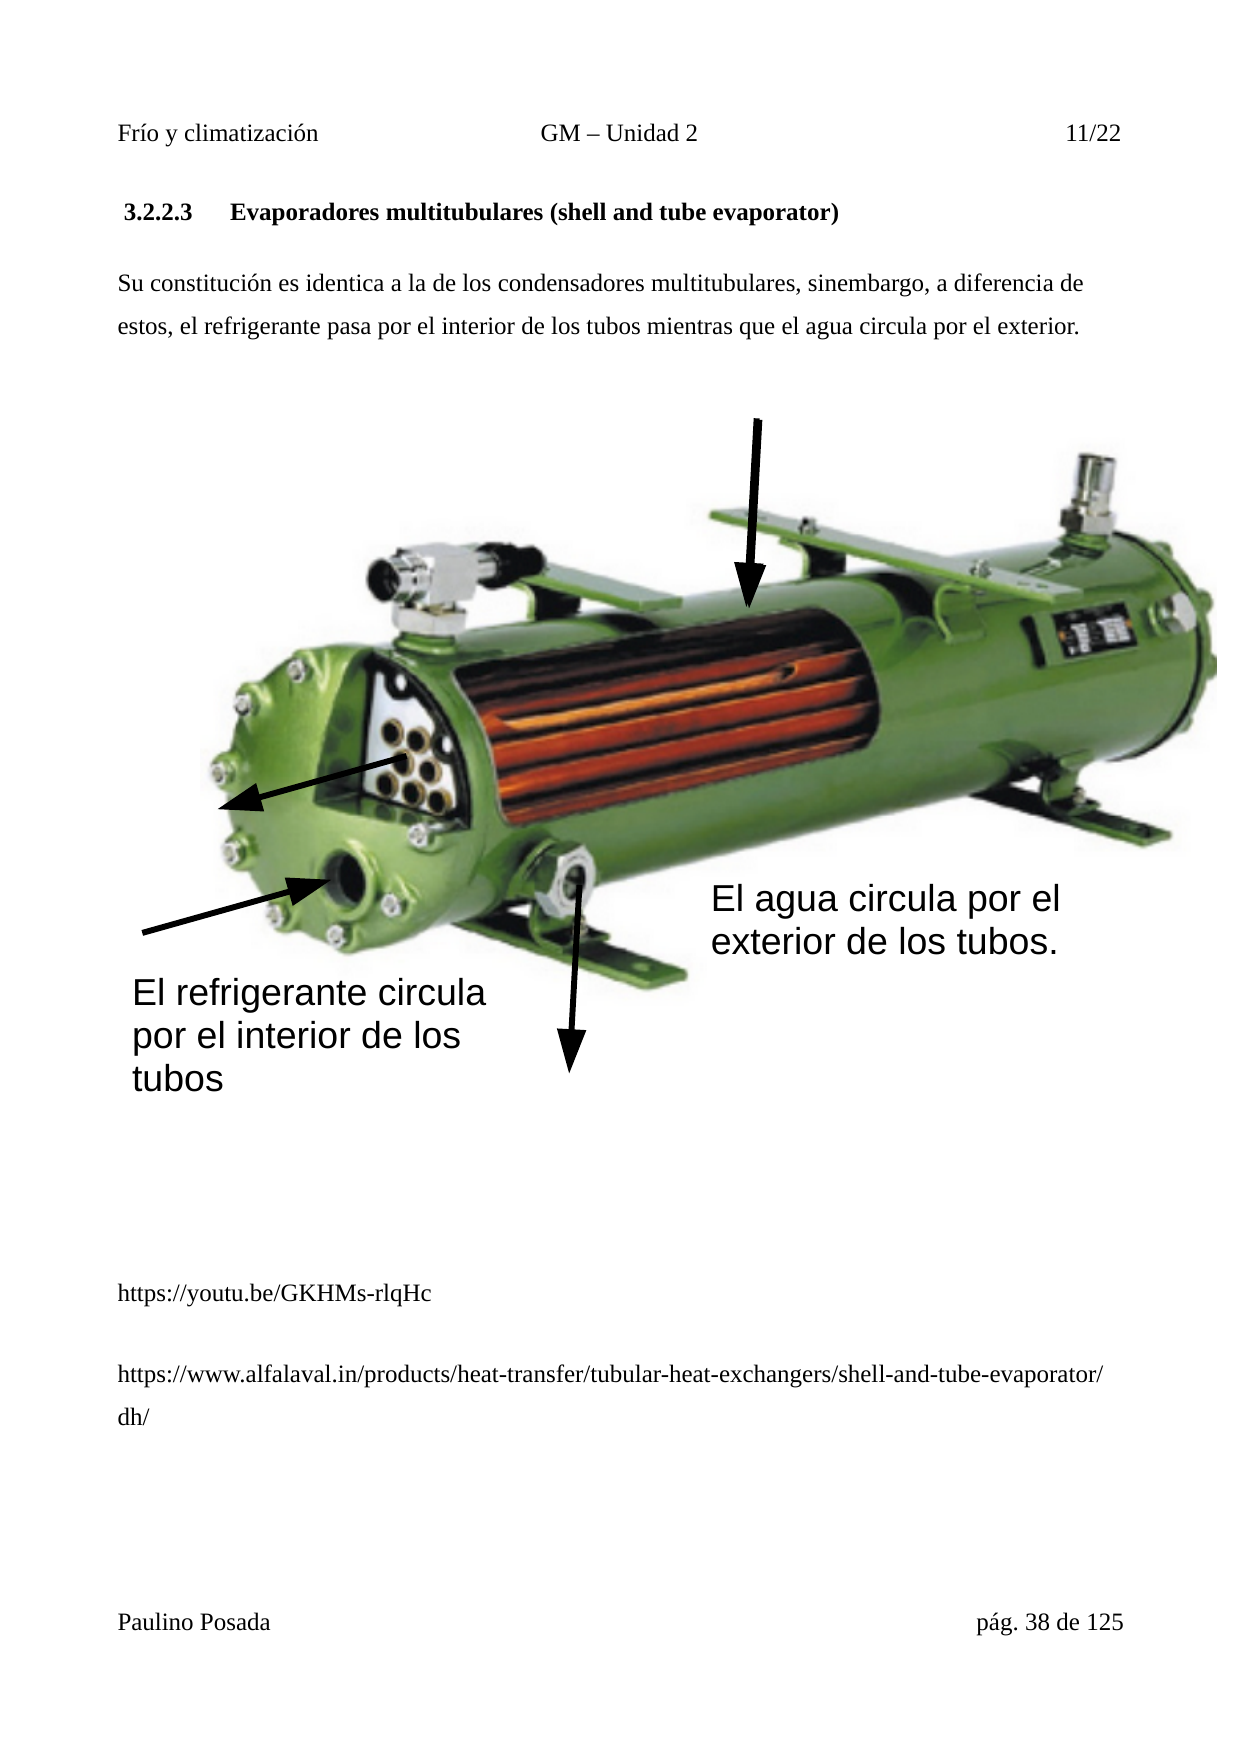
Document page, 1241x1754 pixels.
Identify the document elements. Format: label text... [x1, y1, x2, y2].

text https://www.alfalaval.in/products/heat-transfer/tubular-heat-exchangers/shell-and-tube-evaporator/dh/ [117, 1359, 1123, 1431]
picture [245, 987, 255, 1003]
text https://youtu.be/GKHMs-rlqHc [117, 1278, 1123, 1307]
picture [200, 422, 1217, 1013]
text Su constitución es identica a la de los condensadores multitubulares, sinembargo, a diferencia de estos, el refrigerante pasa por el interior de los tubos mientras que el agua circula por el exterior. [117, 268, 1123, 339]
subtitle Evaporadores multitubulares (shell and tube evaporator) [117, 197, 1123, 226]
